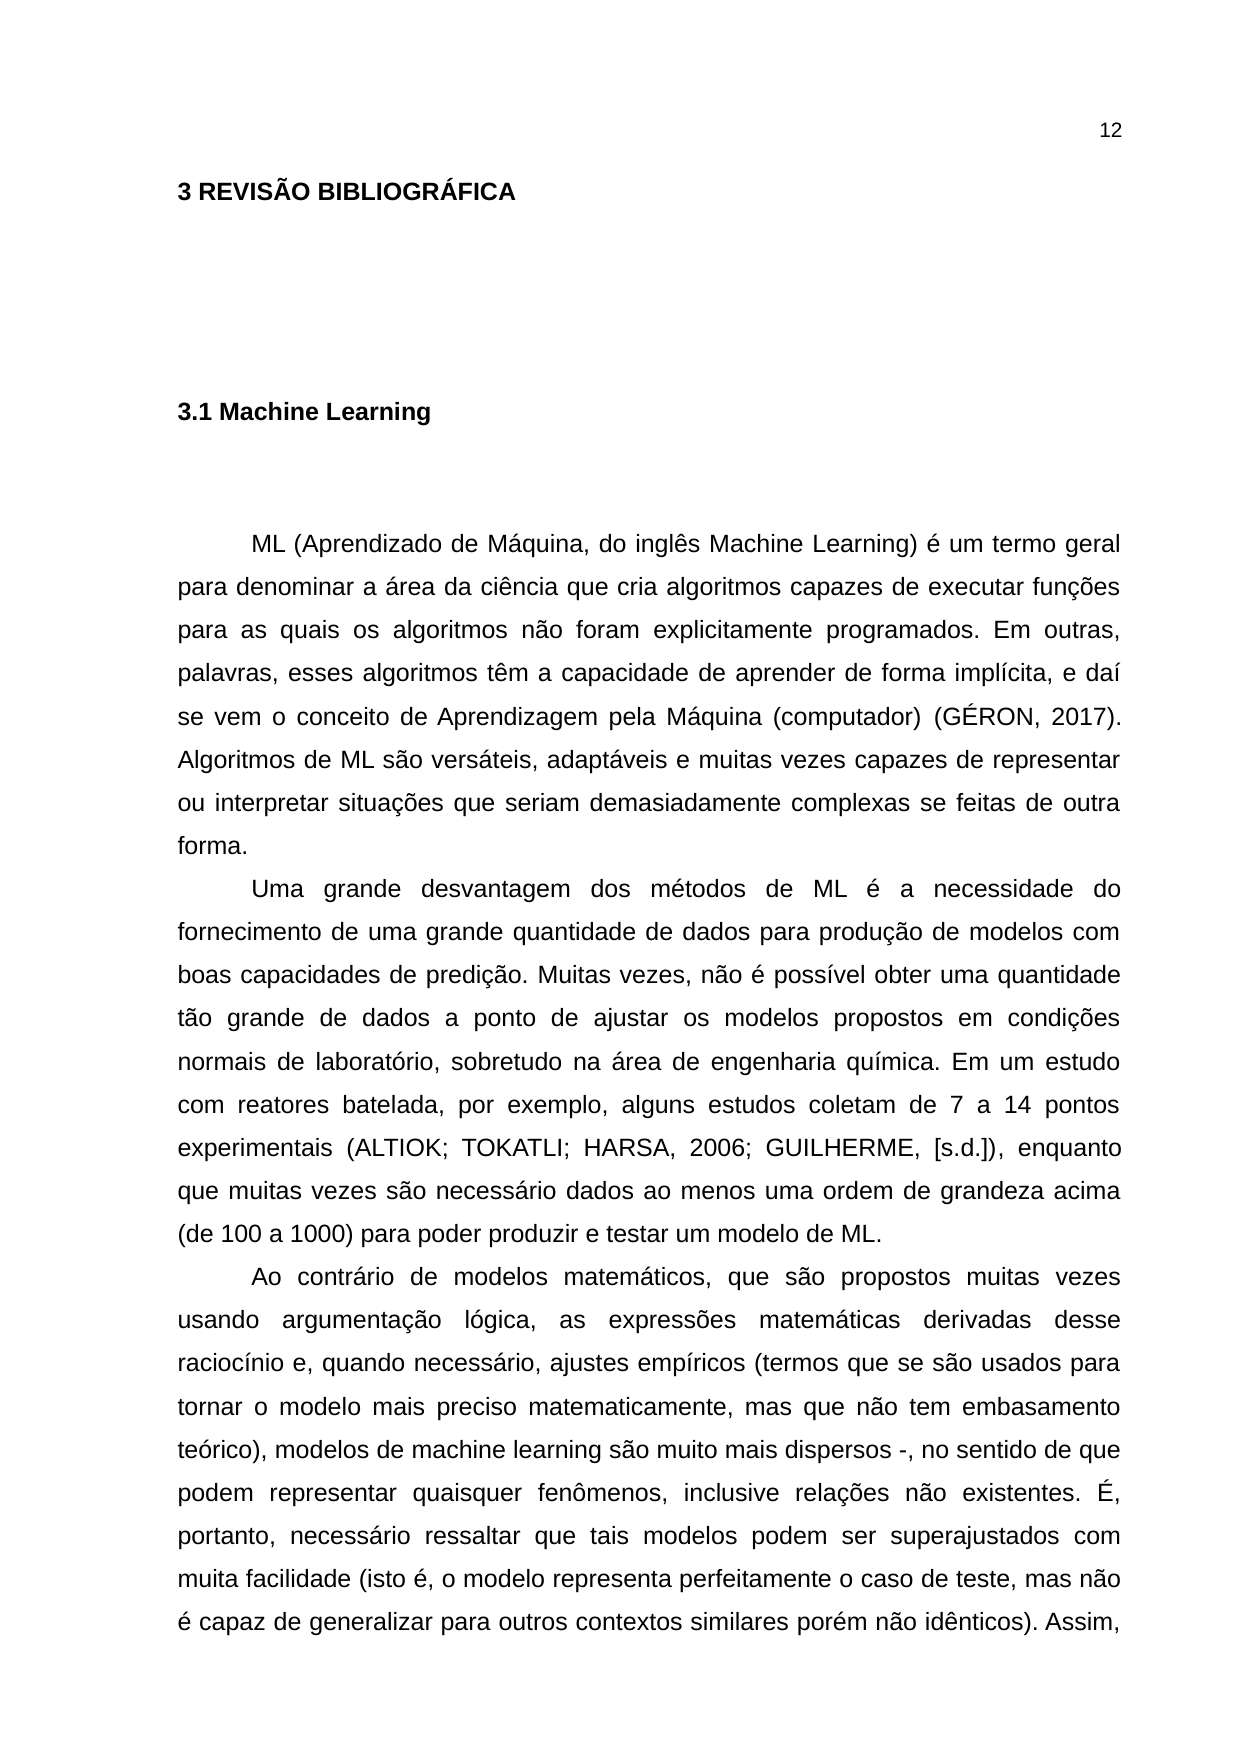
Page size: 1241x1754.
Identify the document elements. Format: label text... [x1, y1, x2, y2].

subtitle Machine Learning [177, 397, 1122, 426]
subtitle Revisão Bibliográfica [177, 177, 1122, 206]
text ML (Aprendizado de Máquina, do inglês Machine Learning) é um termo geral para denominar a área da ciência que cria algoritmos capazes de executar funções para as quais os algoritmos não foram explicitamente programados. Em outras, palavras, esses algoritmos têm a capacidade de aprender de forma implícita, e daí se vem o conceito de Aprendizagem pela Máquina (computador) (GÉRON, 2017). Algoritmos de ML são versáteis, adaptáveis e muitas vezes capazes de representar ou interpretar situações que seriam demasiadamente complexas se feitas de outra forma. [177, 529, 1122, 859]
text Ao contrário de modelos matemáticos, que são propostos muitas vezes usando argumentação lógica, as expressões matemáticas derivadas desse raciocínio e, quando necessário, ajustes empíricos (termos que se são usados para tornar o modelo mais preciso matematicamente, mas que não tem embasamento teórico), modelos de machine learning são muito mais dispersos -, no sentido de que podem representar quaisquer fenômenos, inclusive relações não existentes. É, portanto, necessário ressaltar que tais modelos podem ser superajustados com muita facilidade (isto é, o modelo representa perfeitamente o caso de teste, mas não é capaz de generalizar para outros contextos similares porém não idênticos). Assim, [177, 1262, 1122, 1636]
text Uma grande desvantagem dos métodos de ML é a necessidade do fornecimento de uma grande quantidade de dados para produção de modelos com boas capacidades de predição. Muitas vezes, não é possível obter uma quantidade tão grande de dados a ponto de ajustar os modelos propostos em condições normais de laboratório, sobretudo na área de engenharia química. Em um estudo com reatores batelada, por exemplo, alguns estudos coletam de 7 a 14 pontos experimentais (ALTIOK; TOKATLI; HARSA, 2006; GUILHERME, [s.d.]), enquanto que muitas vezes são necessário dados ao menos uma ordem de grandeza acima (de 100 a 1000) para poder produzir e testar um modelo de ML. [177, 874, 1122, 1248]
